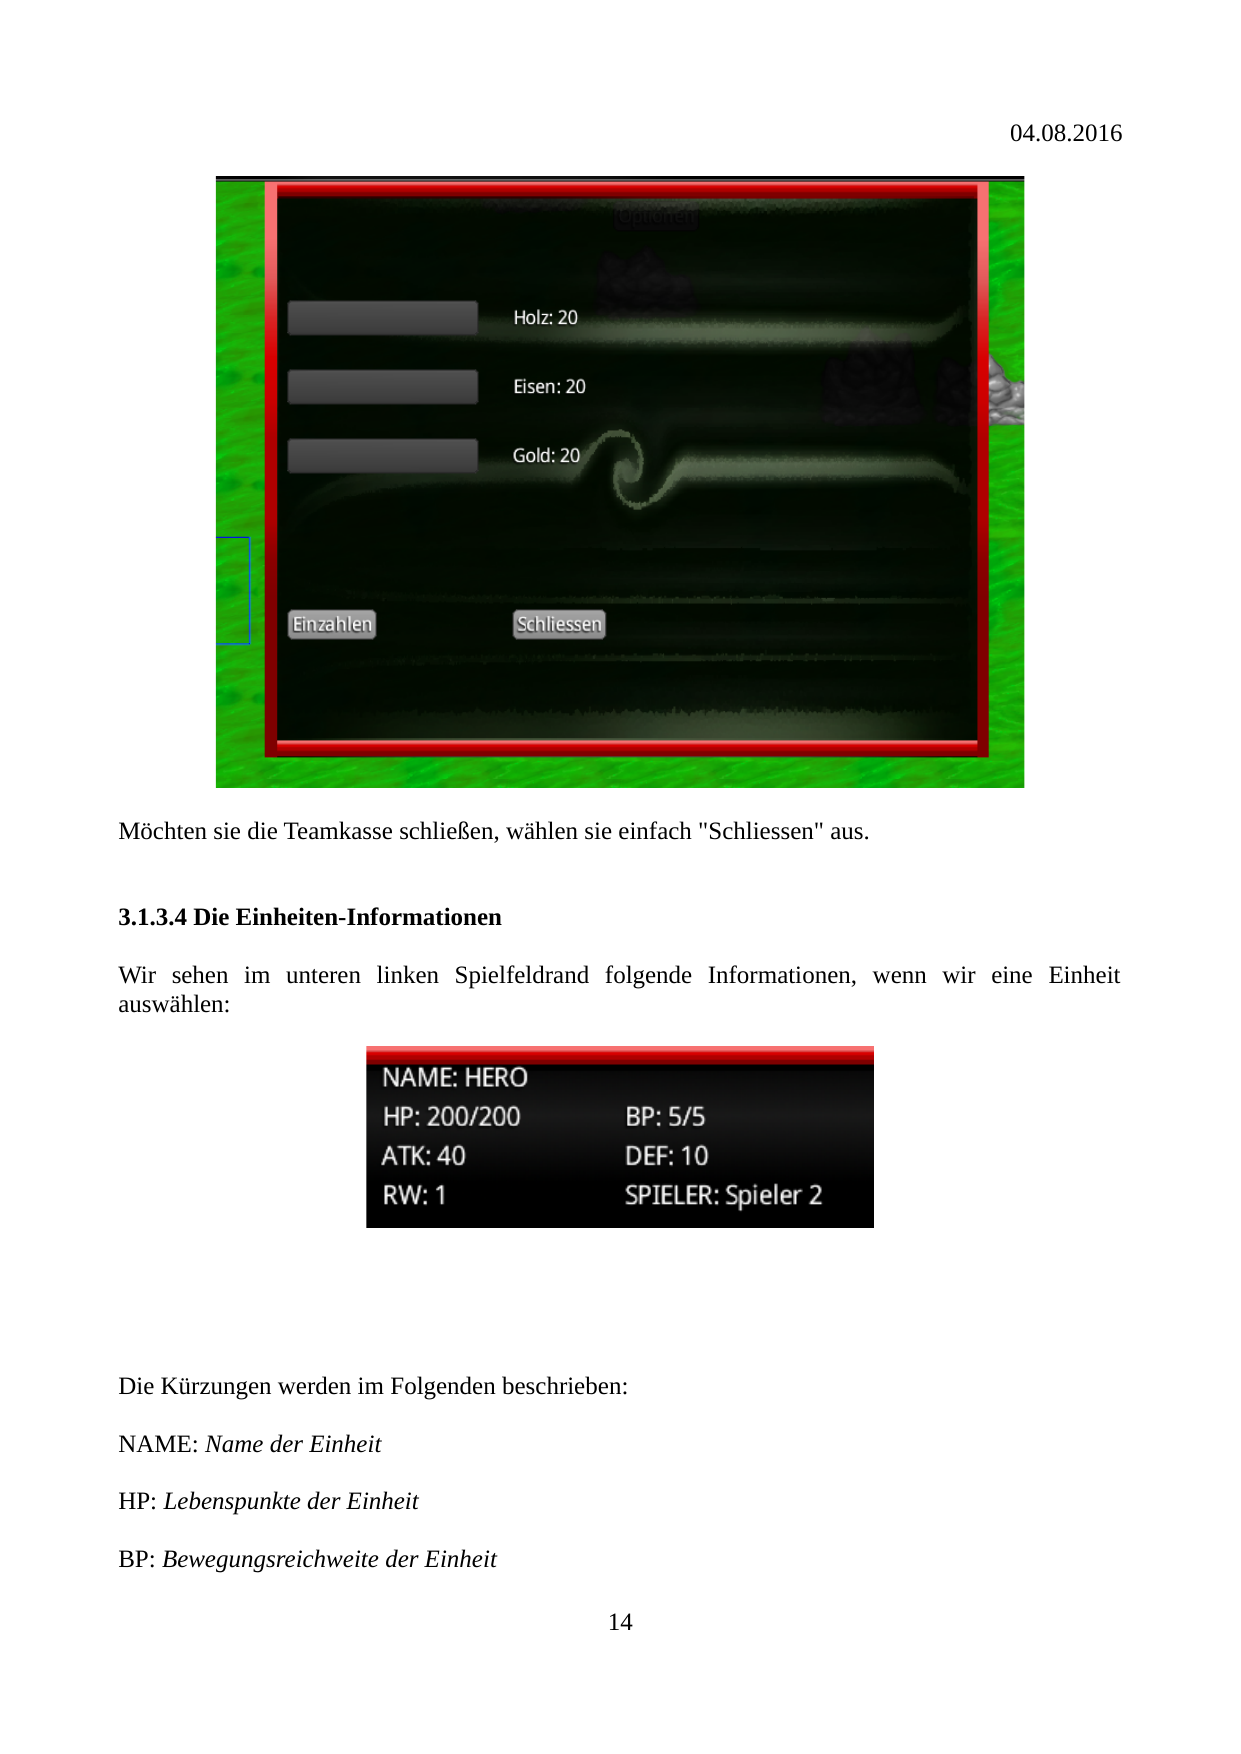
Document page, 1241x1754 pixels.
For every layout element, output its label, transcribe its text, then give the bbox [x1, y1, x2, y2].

picture [366, 1046, 874, 1228]
text HP: Lebenspunkte der Einheit [118, 1486, 1122, 1515]
text NAME: Name der Einheit [118, 1429, 1122, 1457]
text Wir sehen im unteren linken Spielfeldrand folgende Informationen, wenn wir eine Einheit auswählen: [118, 960, 1122, 1017]
text BP: Bewegungsreichweite der Einheit [118, 1544, 1122, 1572]
picture [215, 176, 1025, 788]
text 3.1.3.4 Die Einheiten-Informationen [118, 902, 1122, 931]
text Möchten sie die Teamkasse schließen, wählen sie einfach "Schliessen" aus. [118, 816, 1122, 845]
text Die Kürzungen werden im Folgenden beschrieben: [118, 1371, 1122, 1400]
